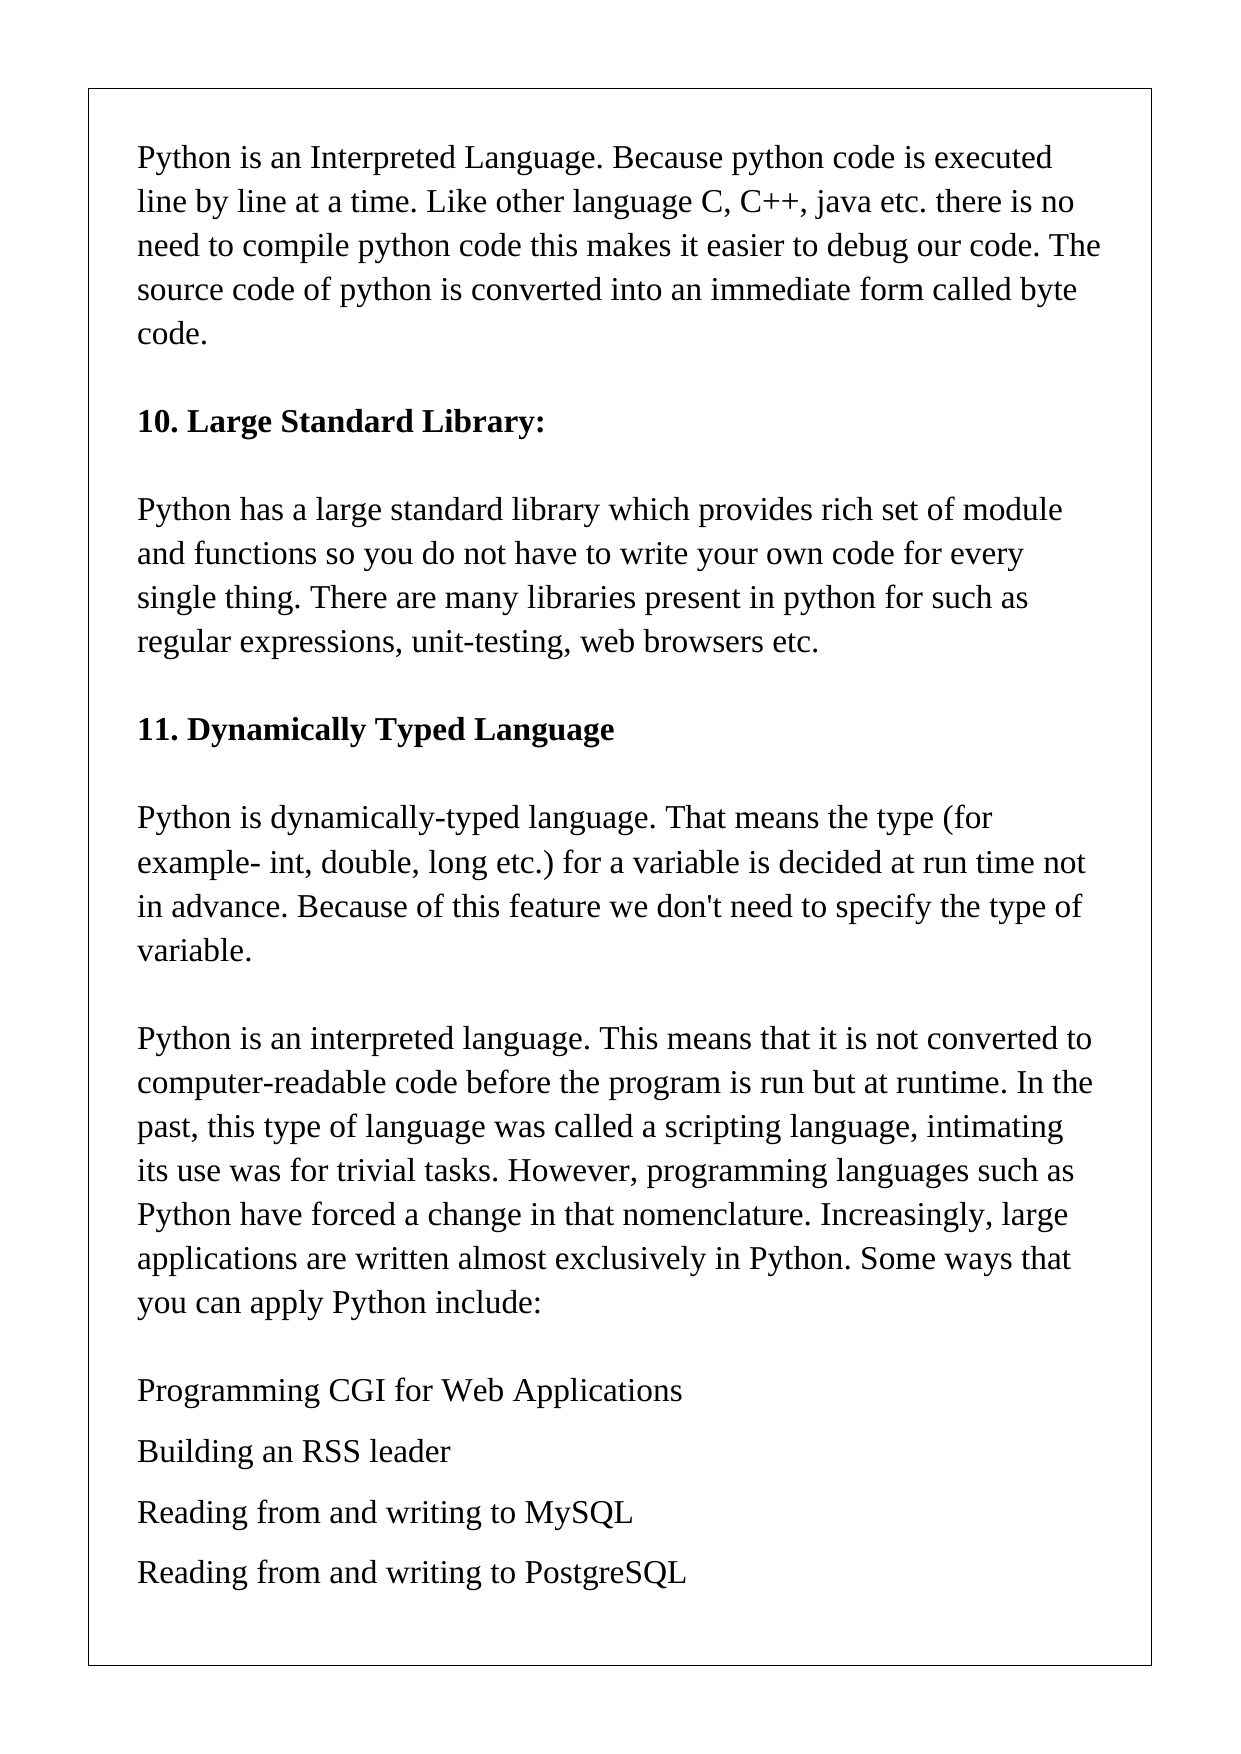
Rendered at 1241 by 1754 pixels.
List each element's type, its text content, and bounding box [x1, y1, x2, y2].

text Building an RSS leader [137, 1431, 1103, 1470]
text Python is an Interpreted Language. Because python code is executed line by line at a time. Like other language C, C++, java etc. there is no need to compile python code this makes it easier to debug our code. The source code of python is converted into an immediate form called byte code. 10. Large Standard Library: Python has a large standard library which provides rich set of module and functions so you do not have to write your own code for every single thing. There are many libraries present in python for such as regular expressions, unit-testing, web browsers etc. 11. Dynamically Typed Language Python is dynamically-typed language. That means the type (for example- int, double, long etc.) for a variable is decided at run time not in advance. Because of this feature we don't need to specify the type of variable. Python is an interpreted language. This means that it is not converted to computer-readable code before the program is run but at runtime. In the past, this type of language was called a scripting language, intimating its use was for trivial tasks. However, programming languages such as Python have forced a change in that nomenclature. Increasingly, large applications are written almost exclusively in Python. Some ways that you can apply Python include: Programming CGI for Web Applications [137, 137, 1103, 1409]
text Reading from and writing to PostgreSQL [137, 1553, 1103, 1591]
text Reading from and writing to MySQL [137, 1492, 1103, 1530]
